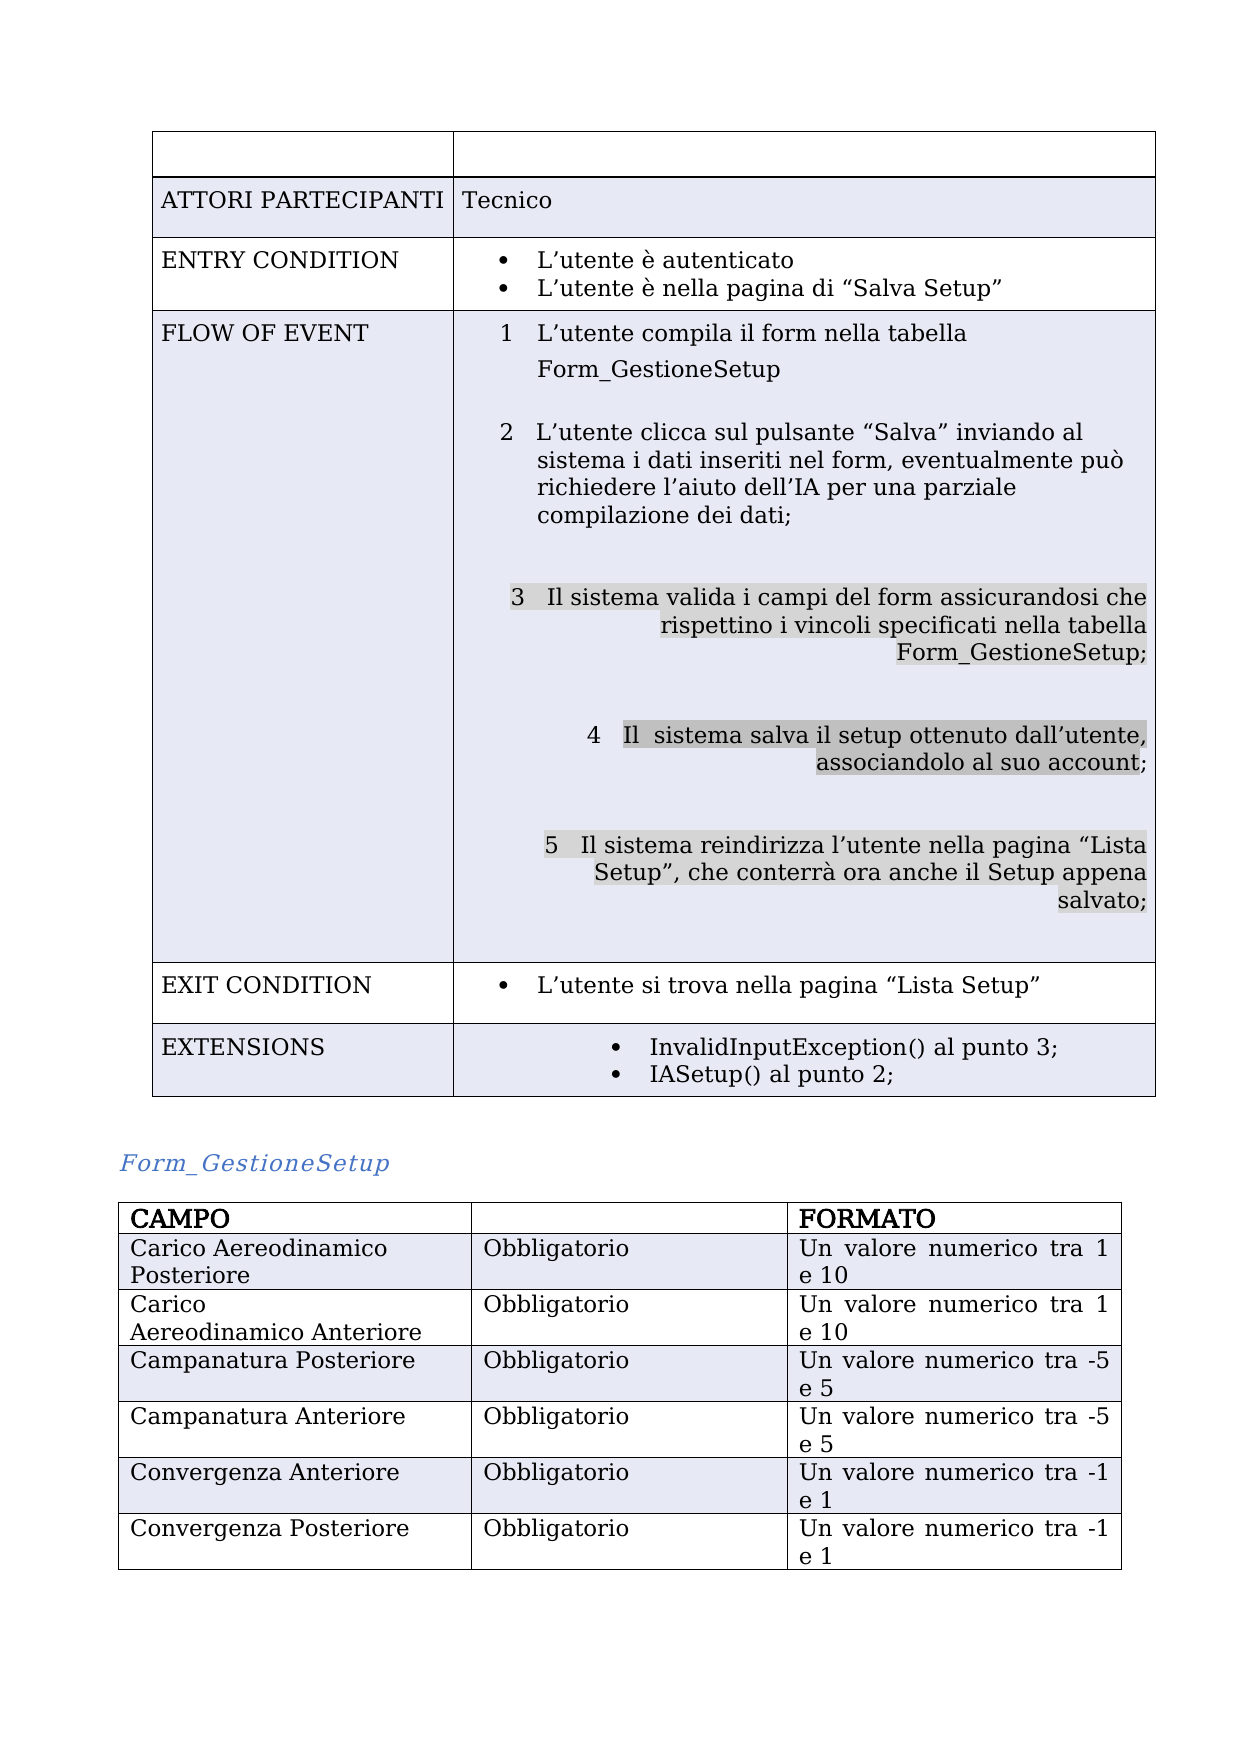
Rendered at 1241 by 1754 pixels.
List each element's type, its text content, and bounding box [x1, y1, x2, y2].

table_cell ATTORI PARTECIPANTI [153, 178, 453, 237]
table_cell Un valore numerico tra 1 e 10 [788, 1234, 1121, 1289]
table_header [454, 132, 1155, 176]
table_cell Obbligatorio [472, 1402, 787, 1457]
table_cell Obbligatorio [472, 1234, 787, 1289]
table_cell Obbligatorio [472, 1458, 787, 1513]
table_cell EXTENSIONS [153, 1024, 453, 1096]
table_header [472, 1203, 787, 1233]
table_cell ENTRY CONDITION [153, 238, 453, 309]
table_cell Campanatura Posteriore [119, 1346, 471, 1401]
table_cell Tecnico [454, 178, 1155, 237]
table_cell Carico Aereodinamico Posteriore [119, 1234, 471, 1289]
table_cell EXIT CONDITION [153, 963, 453, 1023]
table_cell Convergenza Posteriore [119, 1514, 471, 1569]
table_cell Un valore numerico tra 1 e 10 [788, 1290, 1121, 1345]
table_header [153, 132, 453, 176]
table_cell Un valore numerico tra -1 e 1 [788, 1458, 1121, 1513]
table_cell Campanatura Anteriore [119, 1402, 471, 1457]
table_header FORMATO [788, 1203, 1121, 1233]
table_cell Obbligatorio [472, 1514, 787, 1569]
table_cell Obbligatorio [472, 1290, 787, 1345]
table_cell L’utente compila il form nella tabella Form_GestioneSetup L’utente clicca sul pulsante “Salva” inviando al sistema i dati inseriti nel form, eventualmente può richiedere l’aiuto dell’IA per una parziale compilazione dei dati; Il sistema valida i campi del form assicurandosi che rispettino i vincoli specificati nella tabella Form_GestioneSetup; Il sistema salva il setup ottenuto dall’utente, associandolo al suo account; Il sistema reindirizza l’utente nella pagina “Lista Setup”, che conterrà ora anche il Setup appena salvato; [454, 311, 1155, 962]
table_header CAMPO [119, 1203, 471, 1233]
table_cell Un valore numerico tra -5 e 5 [788, 1346, 1121, 1401]
table_cell Convergenza Anteriore [119, 1458, 471, 1513]
table_cell InvalidInputException() al punto 3; IASetup() al punto 2; [454, 1024, 1155, 1096]
table_cell Obbligatorio [472, 1346, 787, 1401]
table_cell Un valore numerico tra -1 e 1 [788, 1514, 1121, 1569]
subtitle Form_GestioneSetup [118, 1149, 1122, 1177]
table_cell FLOW OF EVENT [153, 311, 453, 962]
table_cell Un valore numerico tra -5 e 5 [788, 1402, 1121, 1457]
table_cell L’utente è autenticato L’utente è nella pagina di “Salva Setup” [454, 238, 1155, 309]
table_cell Carico Aereodinamico Anteriore [119, 1290, 471, 1345]
table_cell L’utente si trova nella pagina “Lista Setup” [454, 963, 1155, 1023]
